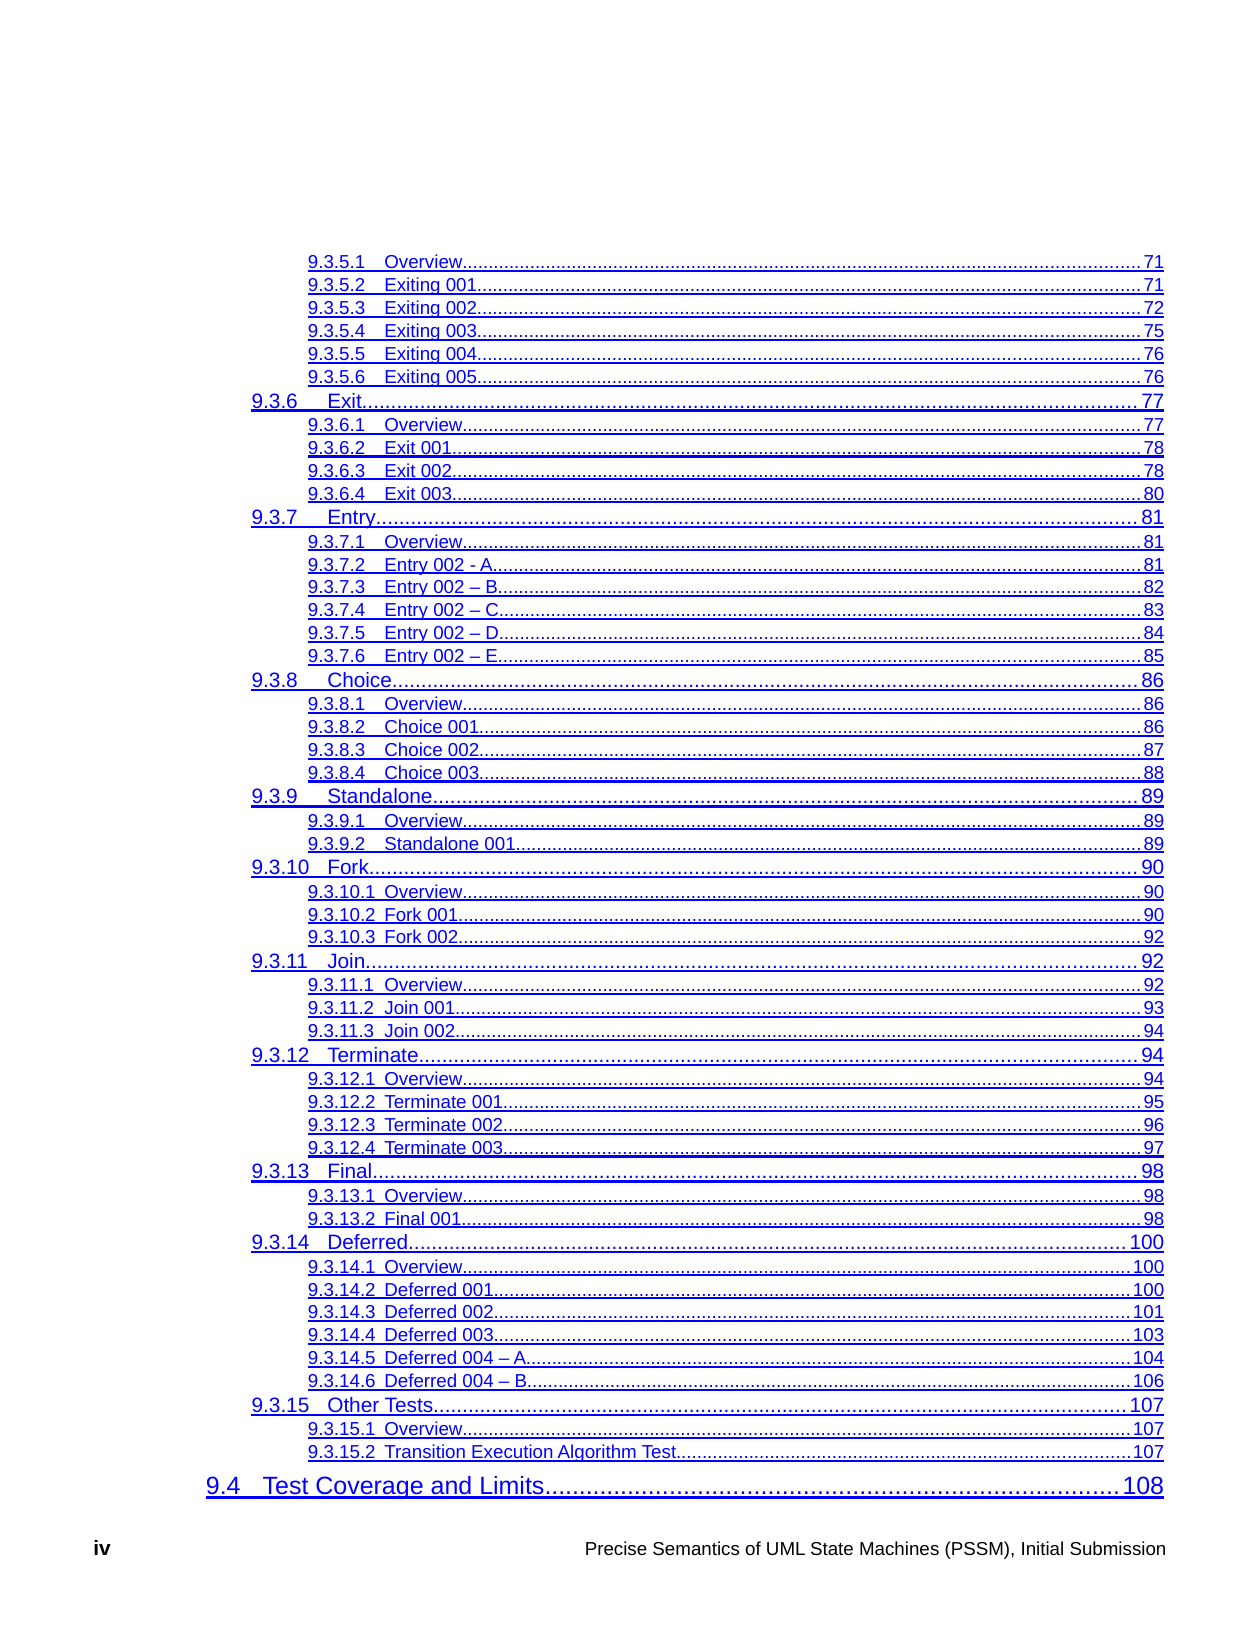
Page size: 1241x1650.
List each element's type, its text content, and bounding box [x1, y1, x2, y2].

text 9.3.5.3 Exiting 002 72 [308, 296, 1164, 316]
text 9.3.13 Final 98 [251, 1158, 1164, 1180]
text 9.3.5.4 Exiting 003 75 [308, 319, 1164, 339]
text 9.3.11.2 Join 001 93 [308, 996, 1164, 1016]
text 9.3.11 Join 92 [251, 948, 1164, 970]
text 9.3.14 Deferred 100 [251, 1229, 1164, 1251]
text 9.3.6.2 Exit 001 78 [308, 435, 1164, 455]
text 9.3.13.1 Overview 98 [308, 1183, 1164, 1203]
text 9.3.7.5 Entry 002 – D 84 [308, 621, 1164, 641]
text 9.3.7.6 Entry 002 – E 85 [308, 644, 1164, 664]
text 9.3.14.2 Deferred 001 100 [308, 1277, 1164, 1297]
text 9.3.12.3 Terminate 002 96 [308, 1112, 1164, 1133]
text 9.3.10.2 Fork 001 90 [308, 902, 1164, 922]
text 9.3.14.1 Overview 100 [308, 1254, 1164, 1274]
text 9.3.12.2 Terminate 001 95 [308, 1089, 1164, 1110]
text 9.3.6.3 Exit 002 78 [308, 458, 1164, 478]
text 9.3.10.3 Fork 002 92 [308, 925, 1164, 945]
text 9.3.12.1 Overview 94 [308, 1067, 1164, 1087]
text 9.3.7.1 Overview 81 [308, 529, 1164, 549]
text 9.3.10 Fork 90 [251, 854, 1164, 876]
text 9.3.7.3 Entry 002 – B 82 [308, 575, 1164, 595]
text 9.3.7.4 Entry 002 – C 83 [308, 598, 1164, 618]
text 9.3.6 Exit 77 [251, 387, 1164, 409]
text 9.3.8.3 Choice 002 87 [308, 737, 1164, 758]
text 9.3.13.2 Final 001 98 [308, 1206, 1164, 1226]
text 9.3.8.4 Choice 003 88 [308, 760, 1164, 780]
text 9.3.14.5 Deferred 004 – A 104 [308, 1346, 1164, 1366]
text 9.3.8.1 Overview 86 [308, 692, 1164, 712]
text 9.3.5.2 Exiting 001 71 [308, 273, 1164, 293]
text 9.4 Test Coverage and Limits 108 [206, 1471, 1164, 1496]
text 9.3.10.1 Overview 90 [308, 879, 1164, 899]
text 9.3.6.1 Overview 77 [308, 412, 1164, 433]
text 9.3.15 Other Tests 107 [251, 1392, 1164, 1414]
text 9.3.9.1 Overview 89 [308, 808, 1164, 828]
text 9.3.11.1 Overview 92 [308, 973, 1164, 993]
text 9.3.5.6 Exiting 005 76 [308, 364, 1164, 385]
text 9.3.12 Terminate 94 [251, 1042, 1164, 1064]
text 9.3.7 Entry 81 [251, 504, 1164, 526]
text 9.3.14.4 Deferred 003 103 [308, 1323, 1164, 1343]
text 9.3.9 Standalone 89 [251, 783, 1164, 805]
text 9.3.15.2 Transition Execution Algorithm Test 107 [308, 1439, 1164, 1460]
text 9.3.8.2 Choice 001 86 [308, 714, 1164, 735]
text 9.3.11.3 Join 002 94 [308, 1019, 1164, 1039]
text 9.3.9.2 Standalone 001 89 [308, 831, 1164, 851]
text 9.3.14.6 Deferred 004 – B 106 [308, 1369, 1164, 1389]
text 9.3.8 Choice 86 [251, 667, 1164, 689]
text 9.3.14.3 Deferred 002 101 [308, 1300, 1164, 1320]
text 9.3.7.2 Entry 002 - A 81 [308, 552, 1164, 572]
text 9.3.15.1 Overview 107 [308, 1417, 1164, 1437]
text 9.3.6.4 Exit 003 80 [308, 481, 1164, 501]
text 9.3.12.4 Terminate 003 97 [308, 1135, 1164, 1155]
text 9.3.5.1 Overview 71 [308, 250, 1164, 270]
text 9.3.5.5 Exiting 004 76 [308, 342, 1164, 362]
